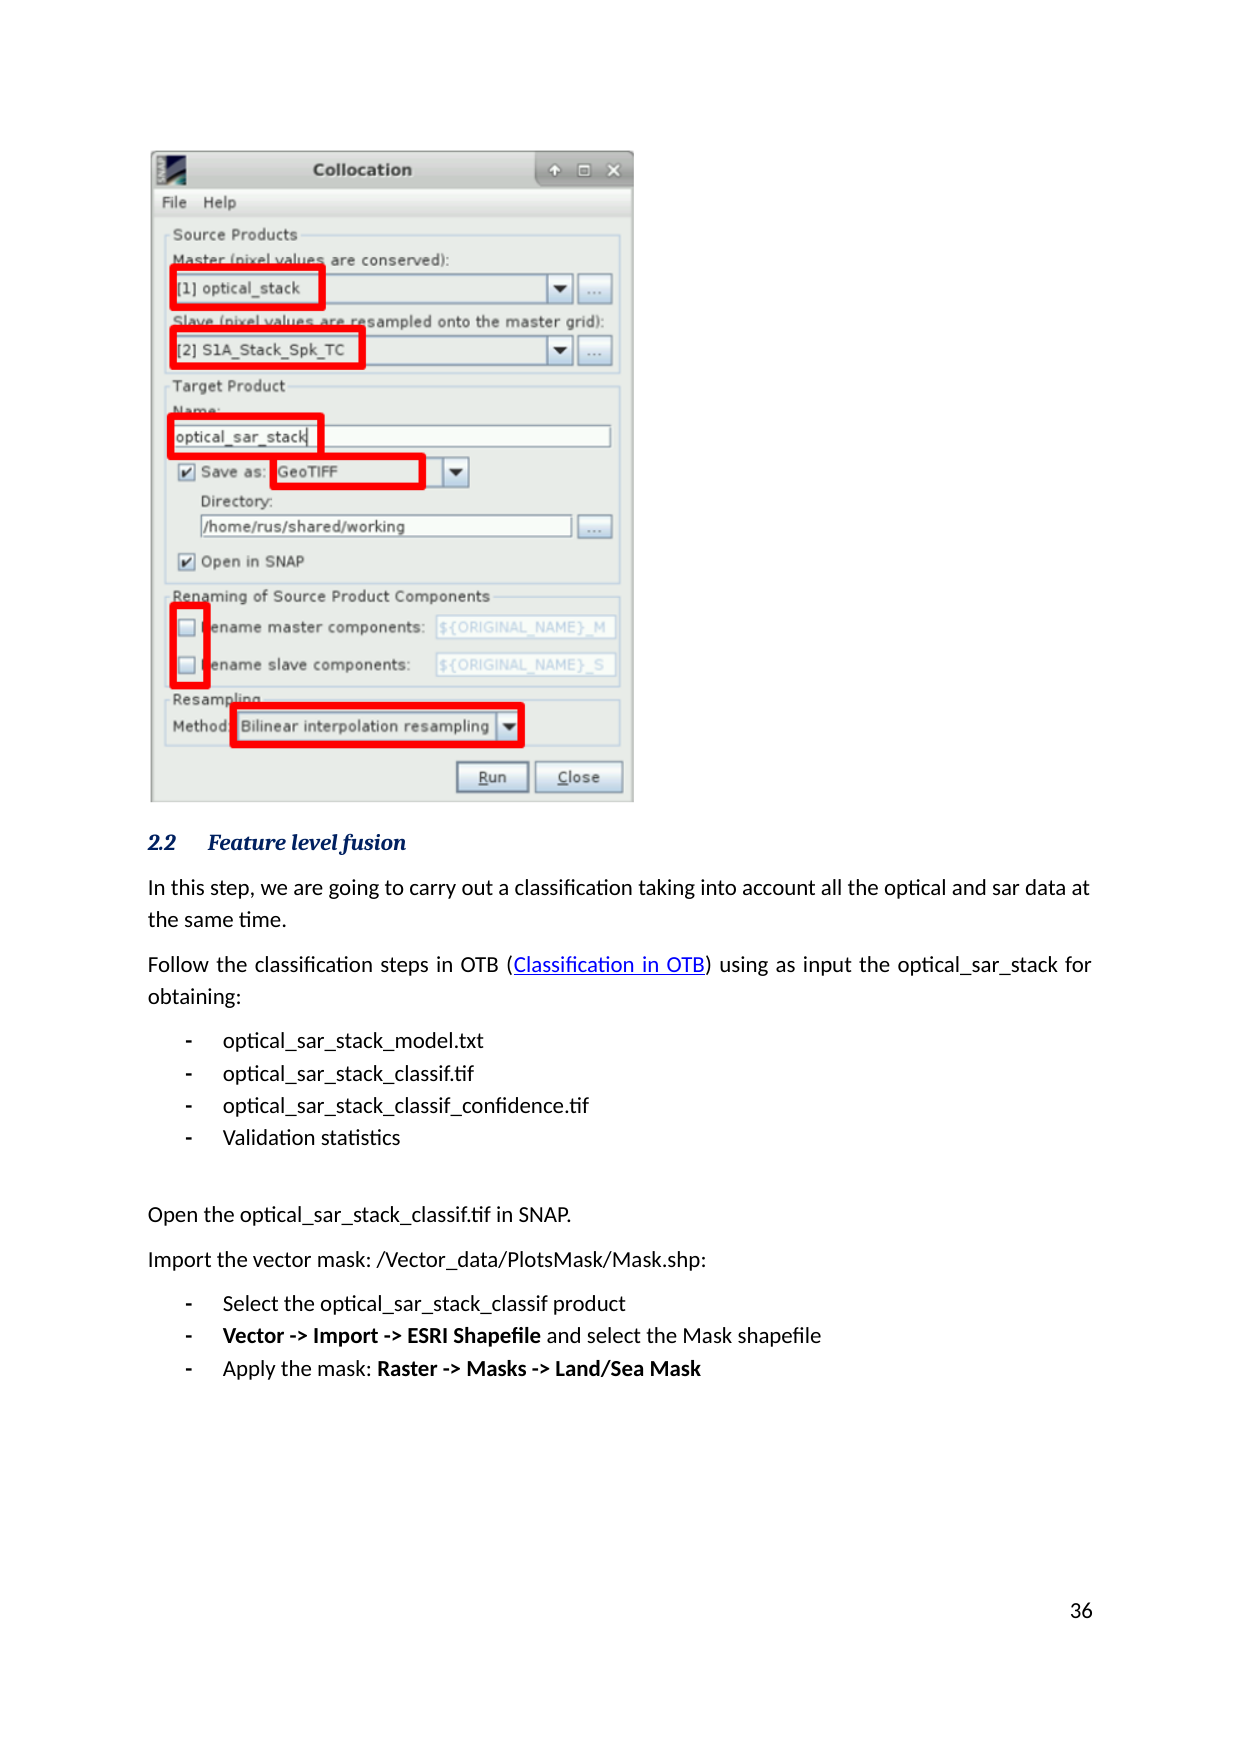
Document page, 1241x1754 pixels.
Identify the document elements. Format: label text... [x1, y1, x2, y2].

list optical_sar_stack_model.txt [185, 1027, 1093, 1054]
list Select the optical_sar_stack_classif product [185, 1289, 1093, 1317]
picture [147, 147, 639, 806]
list optical_sar_stack_classif_confidence.tif [185, 1091, 1093, 1119]
subtitle Feature level fusion [148, 830, 1093, 856]
list Apply the mask: Raster -> Masks -> Land/Sea Mask [185, 1354, 1093, 1382]
list Validation statistics [185, 1123, 1093, 1151]
text Open the optical_sar_stack_classif.tif in SNAP. [148, 1200, 1093, 1228]
text Import the vector mask: /Vector_data/PlotsMask/Mask.shp: [148, 1245, 1093, 1273]
text Follow the classification steps in OTB (Classification in OTB) using as input the optical_sar_stack for obtaining: [148, 950, 1093, 1010]
list Vector -> Import -> ESRI Shapefile and select the Mask shapefile [185, 1322, 1093, 1349]
list optical_sar_stack_classif.tif [185, 1059, 1093, 1087]
text In this step, we are going to carry out a classification taking into account all the optical and sar data at the same time. [148, 873, 1093, 933]
